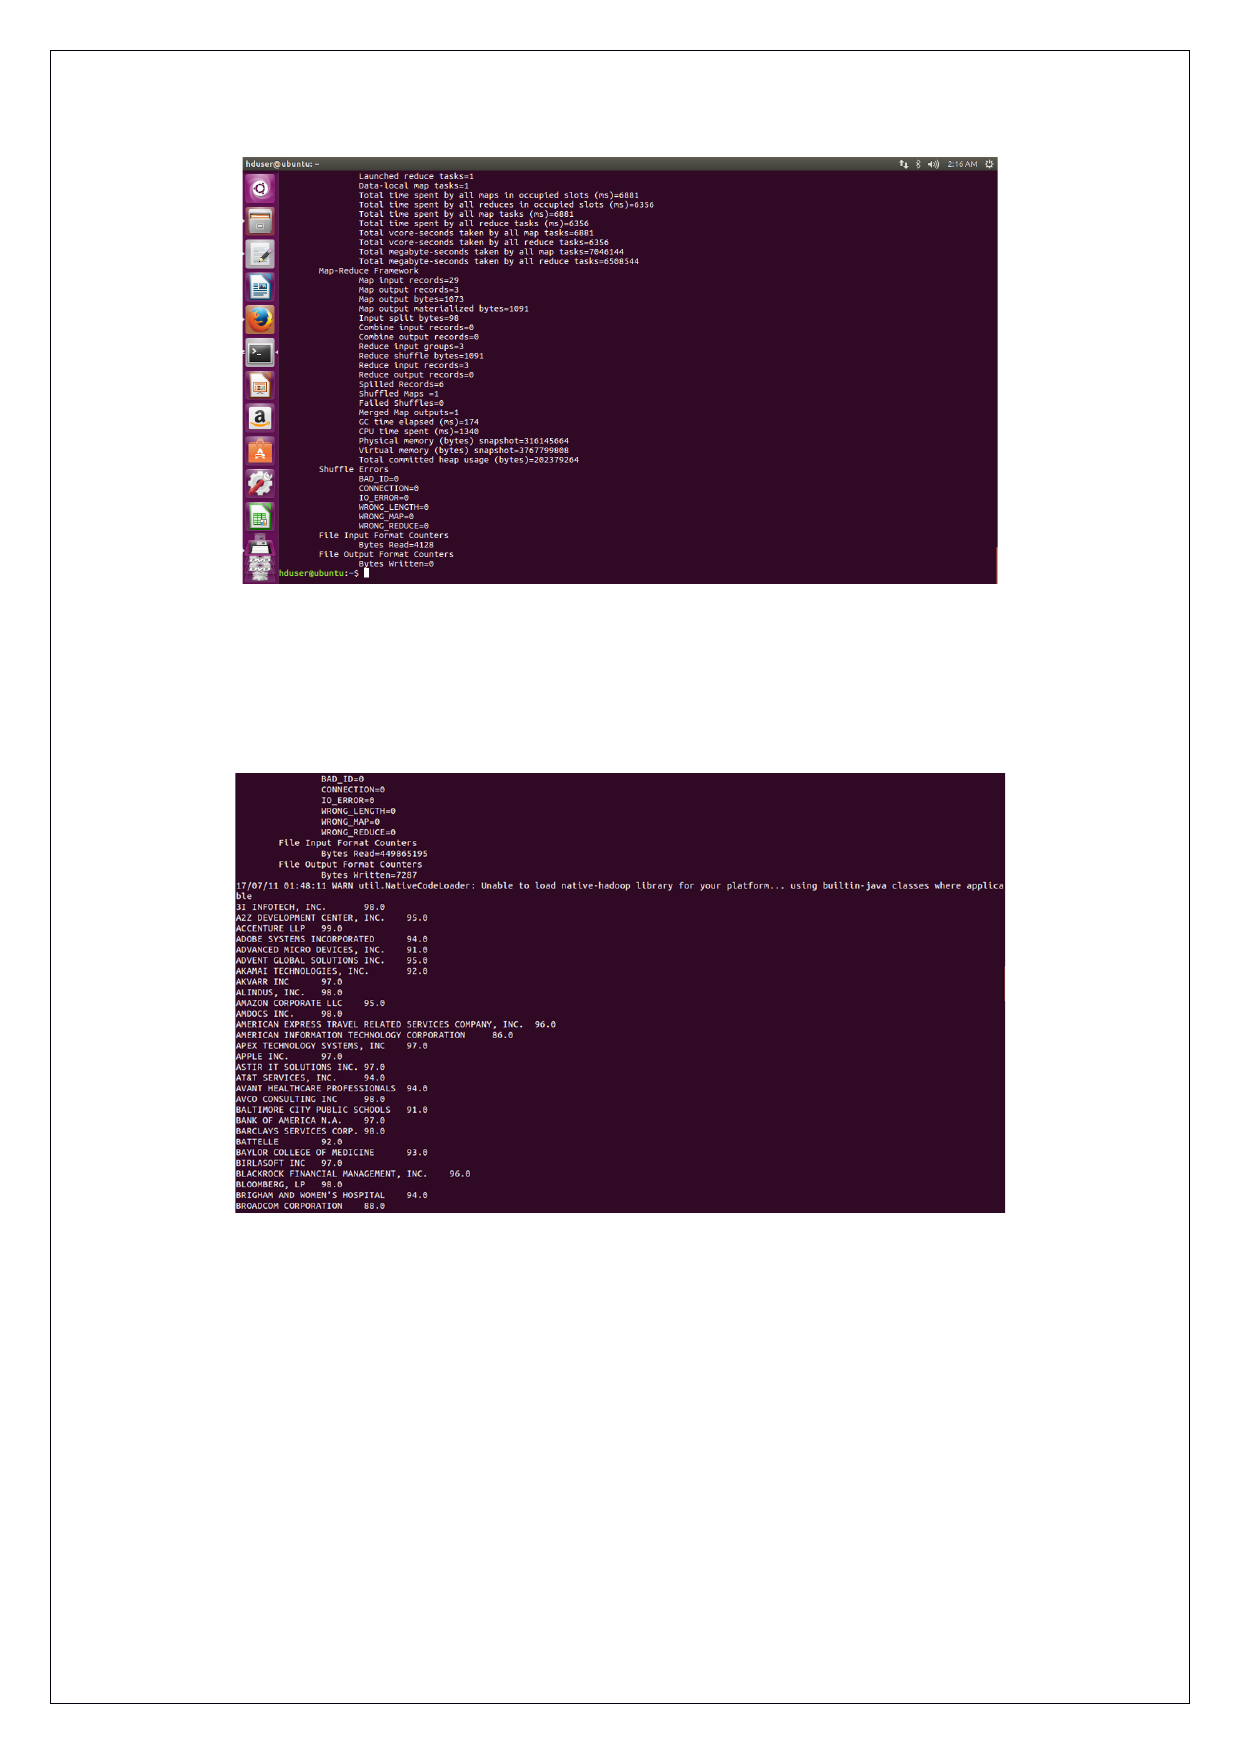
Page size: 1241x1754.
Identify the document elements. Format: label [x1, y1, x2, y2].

picture [242, 157, 998, 584]
picture [235, 773, 1005, 1213]
